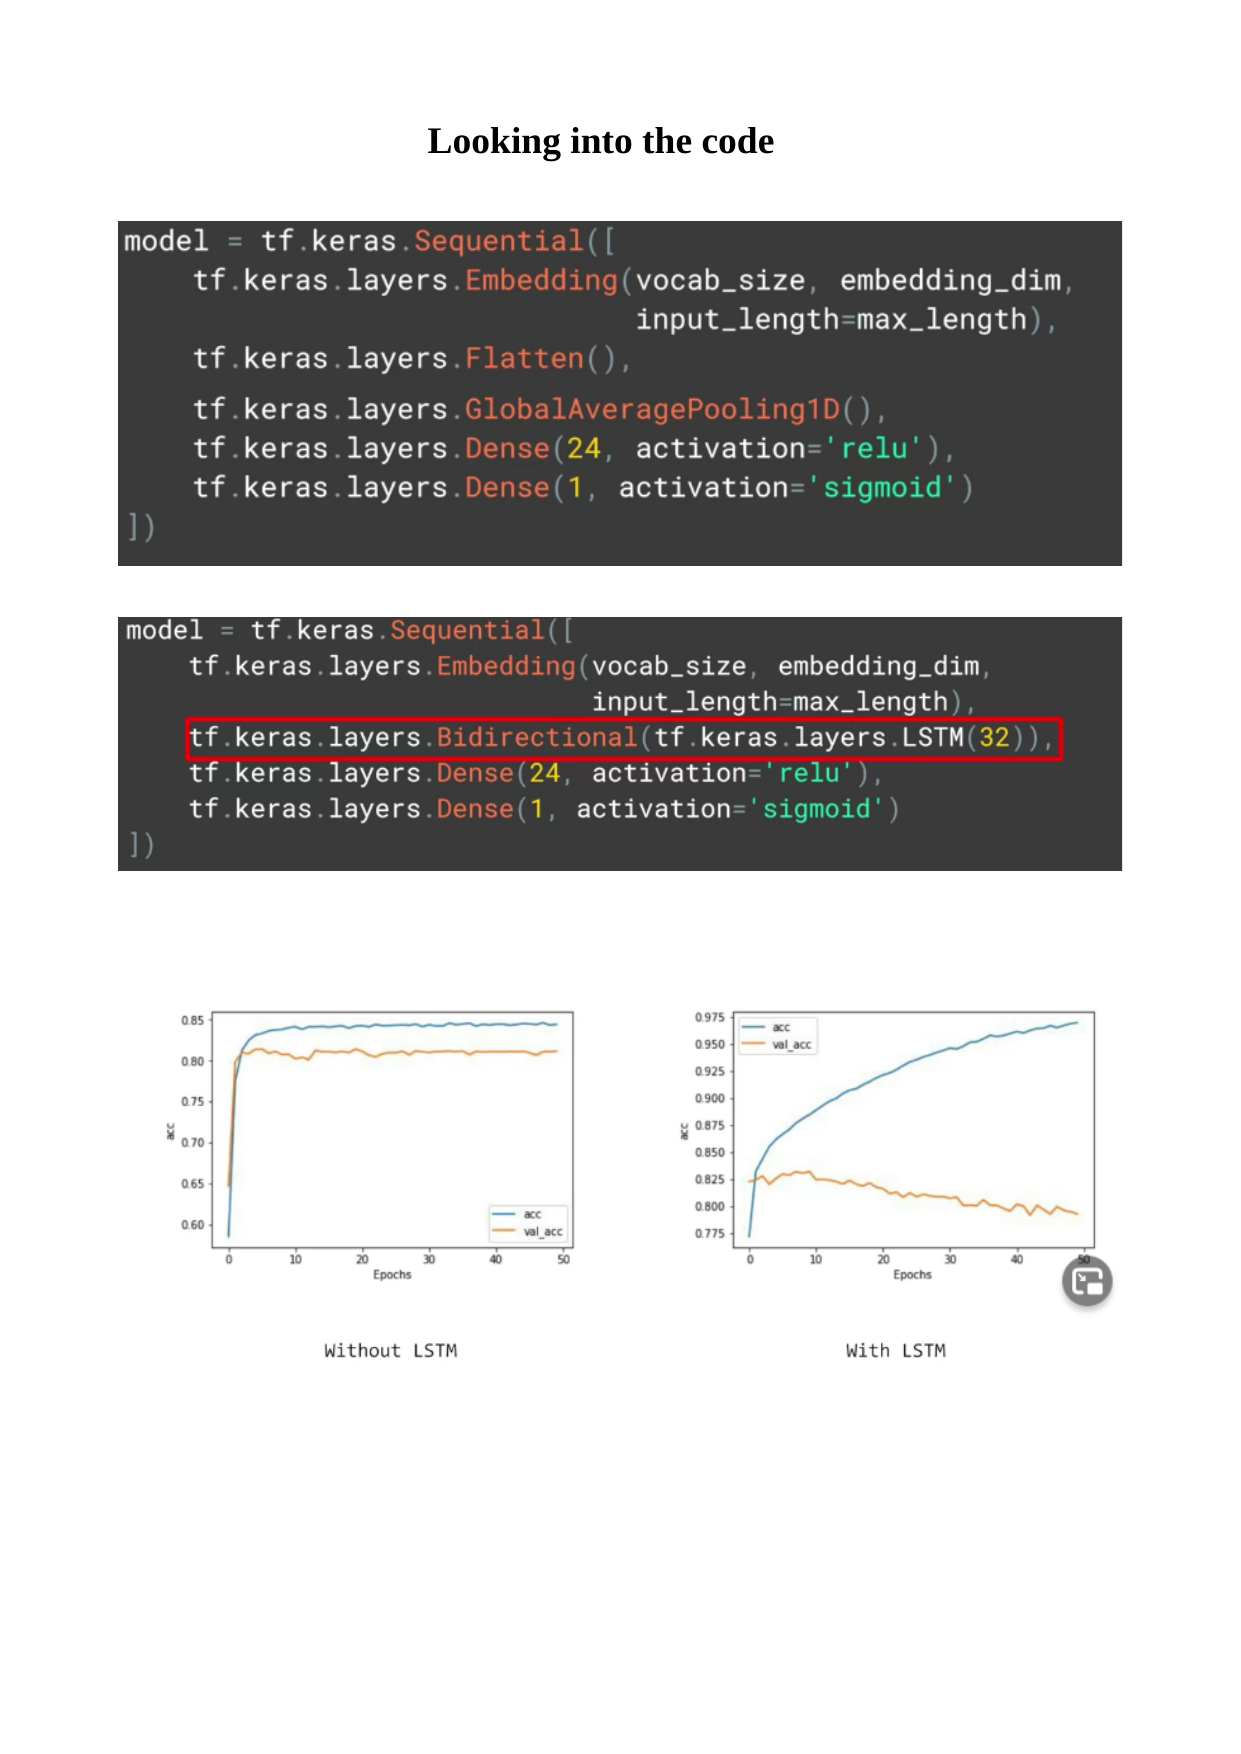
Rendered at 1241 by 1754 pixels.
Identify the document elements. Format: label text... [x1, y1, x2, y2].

picture [118, 221, 1123, 566]
picture [118, 617, 1123, 871]
picture [118, 969, 1123, 1384]
subtitle Looking into the code [118, 118, 1122, 161]
